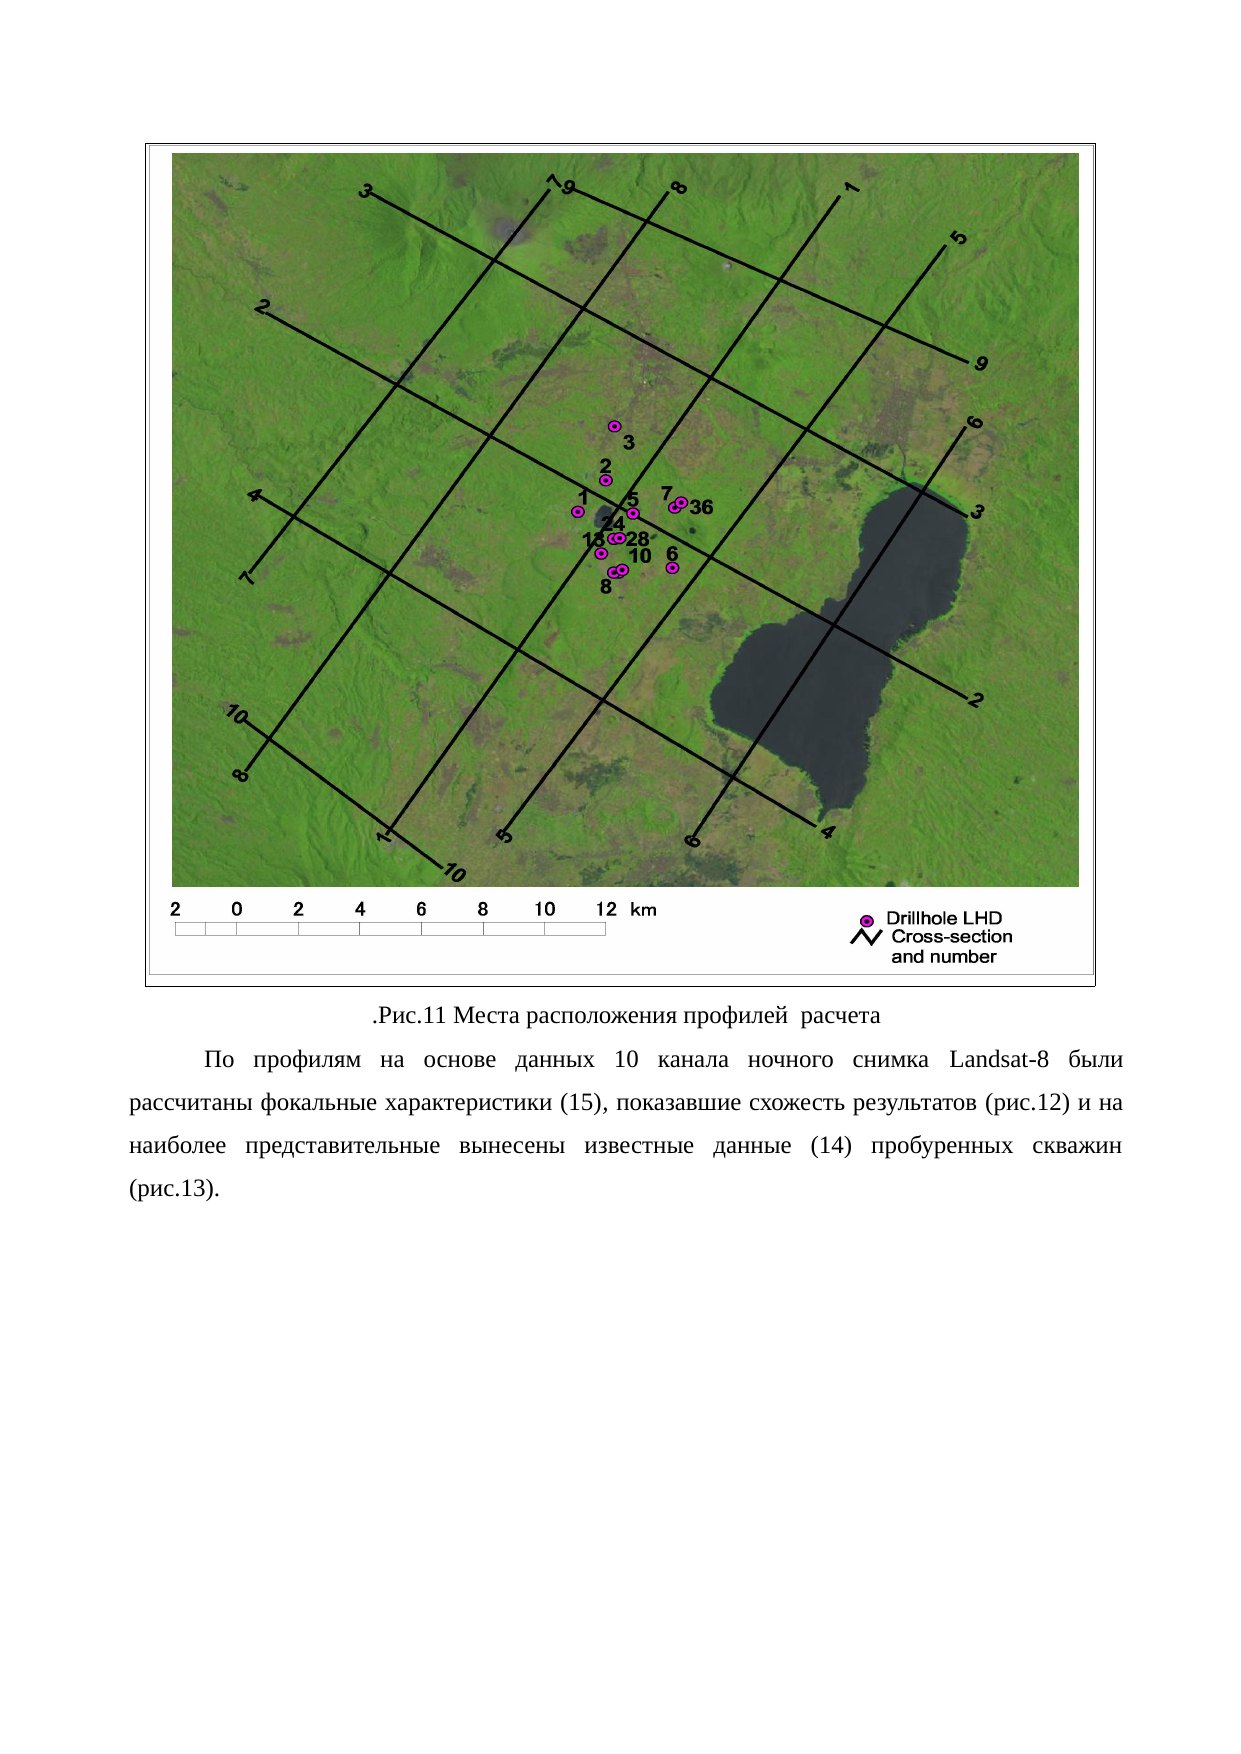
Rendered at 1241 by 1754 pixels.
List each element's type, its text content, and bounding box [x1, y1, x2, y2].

text .Рис.11 Места расположения профилей расчета [129, 118, 1123, 1029]
text По профилям на основе данных 10 канала ночного снимка Landsat-8 были рассчитаны фокальные характеристики (15), показавшие схожесть результатов (рис.12) и на наиболее представительные вынесены известные данные (14) пробуренных скважин (рис.13). [129, 1044, 1123, 1202]
picture [146, 144, 1095, 986]
